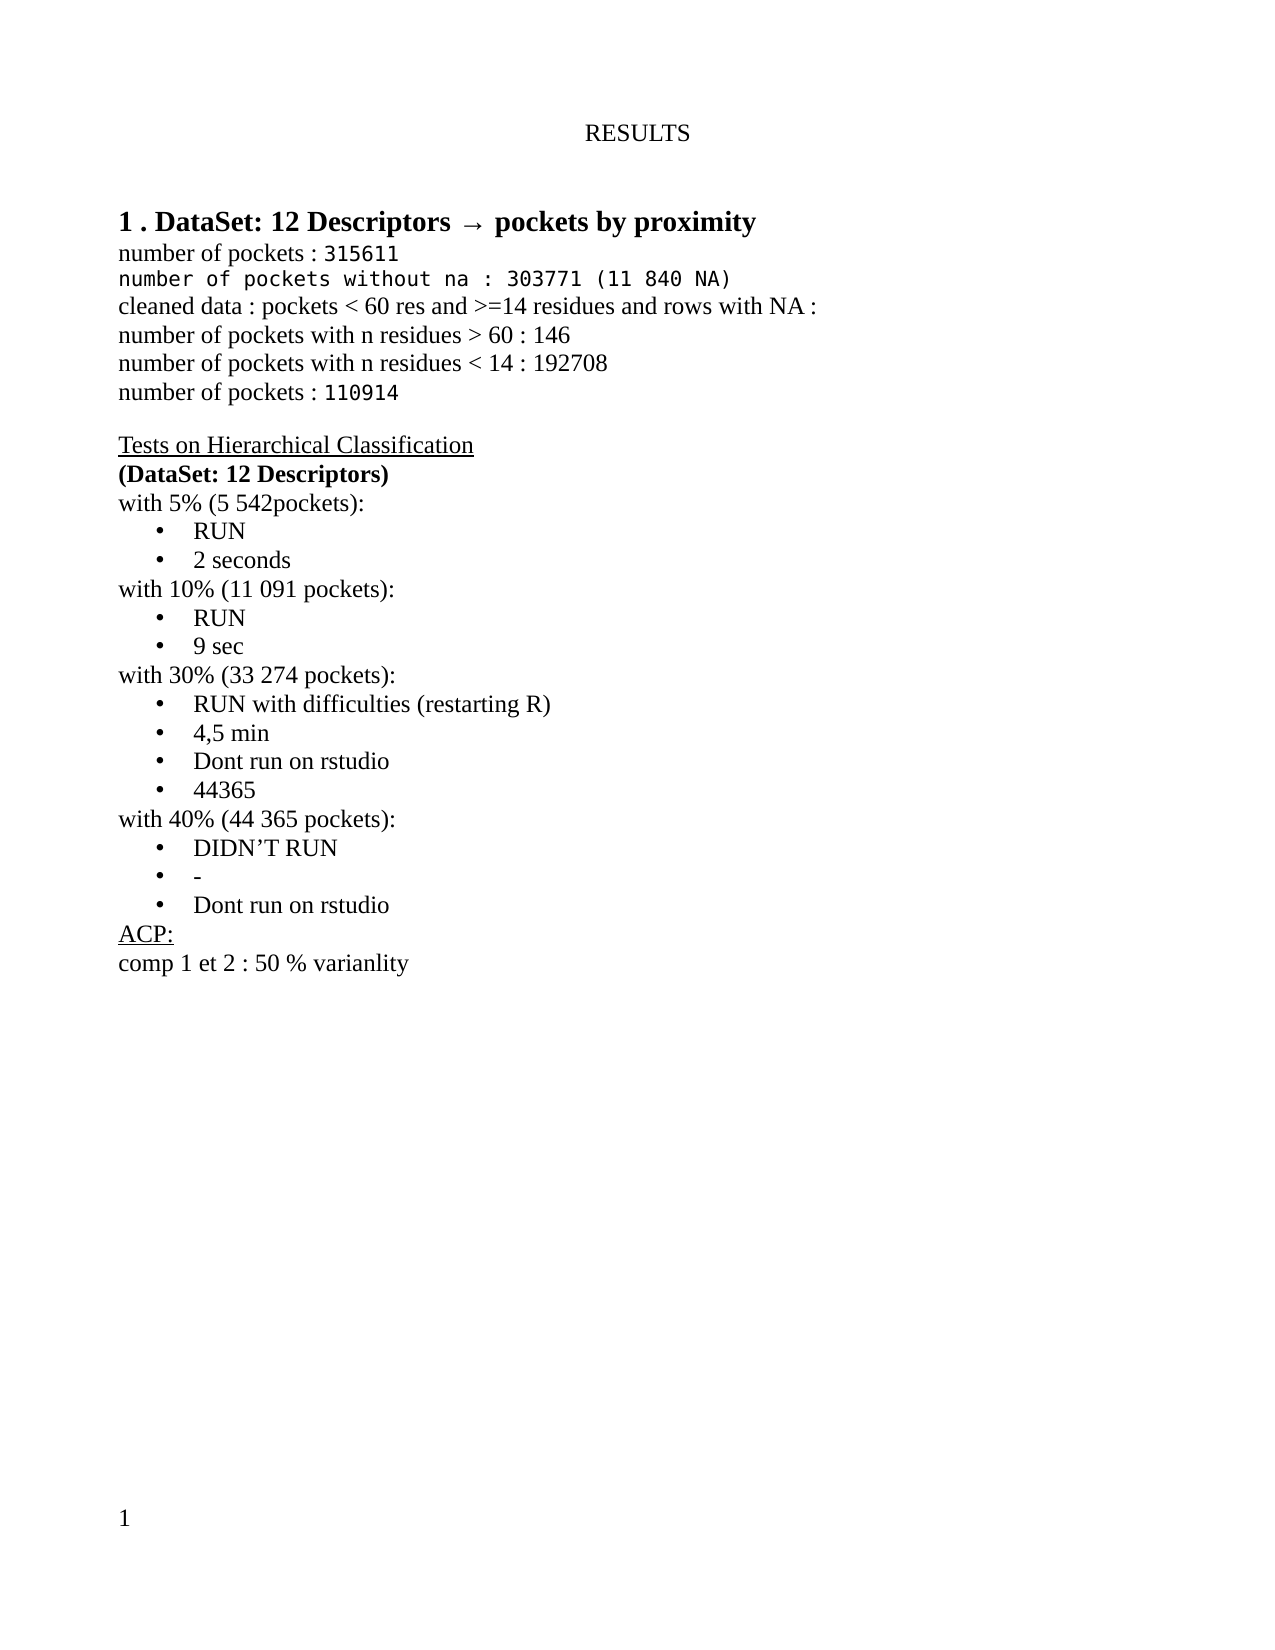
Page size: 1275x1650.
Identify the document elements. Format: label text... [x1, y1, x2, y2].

list DIDN’T RUN [156, 833, 1157, 861]
list 44365 [156, 775, 1157, 804]
list 4,5 min [156, 718, 1157, 746]
list RUN with difficulties (restarting R) [156, 689, 1157, 718]
text with 5% (5 542pockets): [118, 488, 1157, 516]
list RUN [156, 603, 1157, 631]
list Dont run on rstudio [156, 746, 1157, 775]
text number of pockets without na : 303771 (11 840 NA) [118, 267, 1157, 291]
text ACP: [118, 919, 1157, 948]
text Tests on Hierarchical Classification [118, 430, 1157, 459]
text comp 1 et 2 : 50 % varianlity [118, 948, 1157, 976]
text with 40% (44 365 pockets): [118, 804, 1157, 833]
text cleaned data : pockets < 60 res and >=14 residues and rows with NA : [118, 291, 1157, 320]
text (DataSet: 12 Descriptors) [118, 459, 1157, 488]
list 2 seconds [156, 545, 1157, 574]
text 1 . DataSet: 12 Descriptors → pockets by proximity [118, 204, 1157, 238]
list 9 sec [156, 631, 1157, 660]
list RUN [156, 516, 1157, 545]
text number of pockets with n residues > 60 : 146 [118, 320, 1157, 348]
list - [156, 861, 1157, 890]
text with 30% (33 274 pockets): [118, 660, 1157, 689]
text number of pockets : 315611 [118, 238, 1157, 267]
list Dont run on rstudio [156, 890, 1157, 919]
text number of pockets : 110914 [118, 377, 1157, 406]
text number of pockets with n residues < 14 : 192708 [118, 348, 1157, 377]
text with 10% (11 091 pockets): [118, 574, 1157, 603]
text RESULTS [118, 118, 1157, 147]
